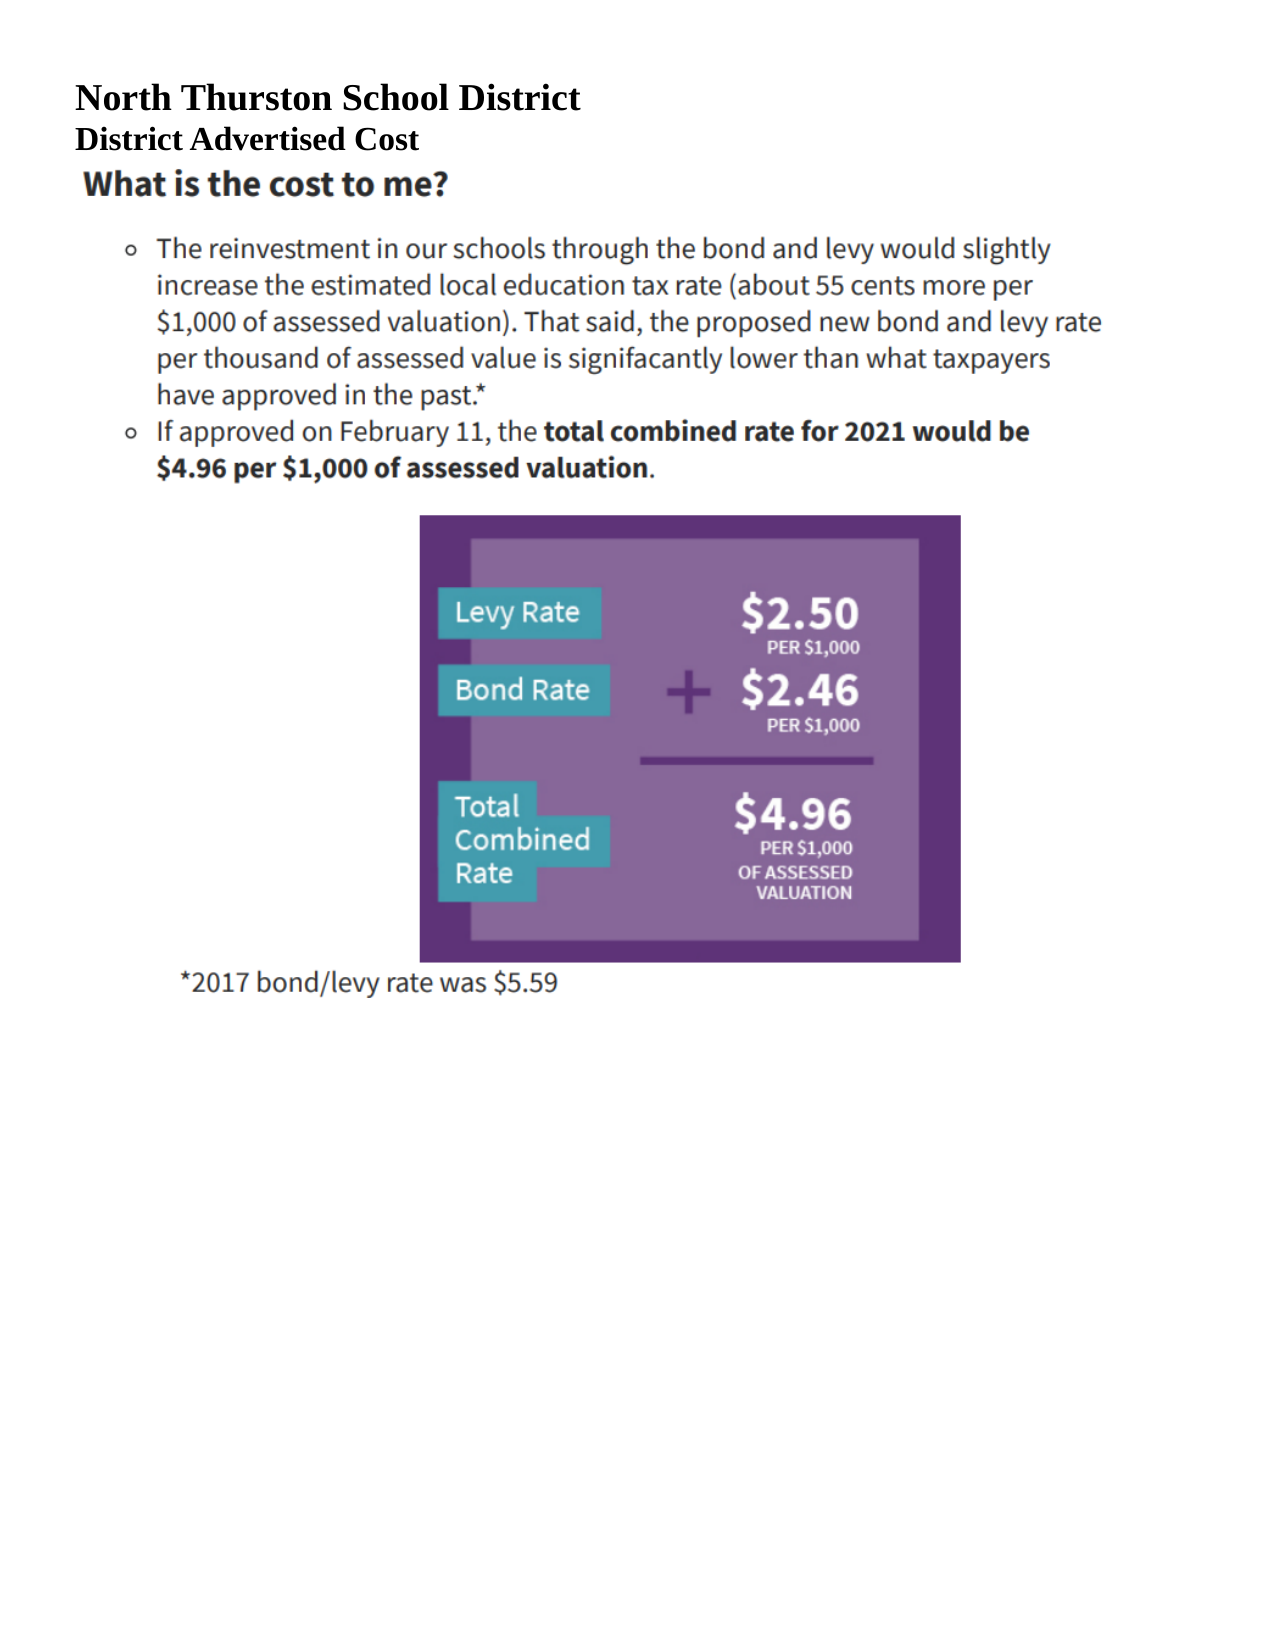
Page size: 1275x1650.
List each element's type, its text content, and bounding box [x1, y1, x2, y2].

subtitle District Advertised Cost [75, 119, 1200, 157]
subtitle North Thurston School District [75, 75, 1200, 119]
picture [75, 157, 1200, 998]
